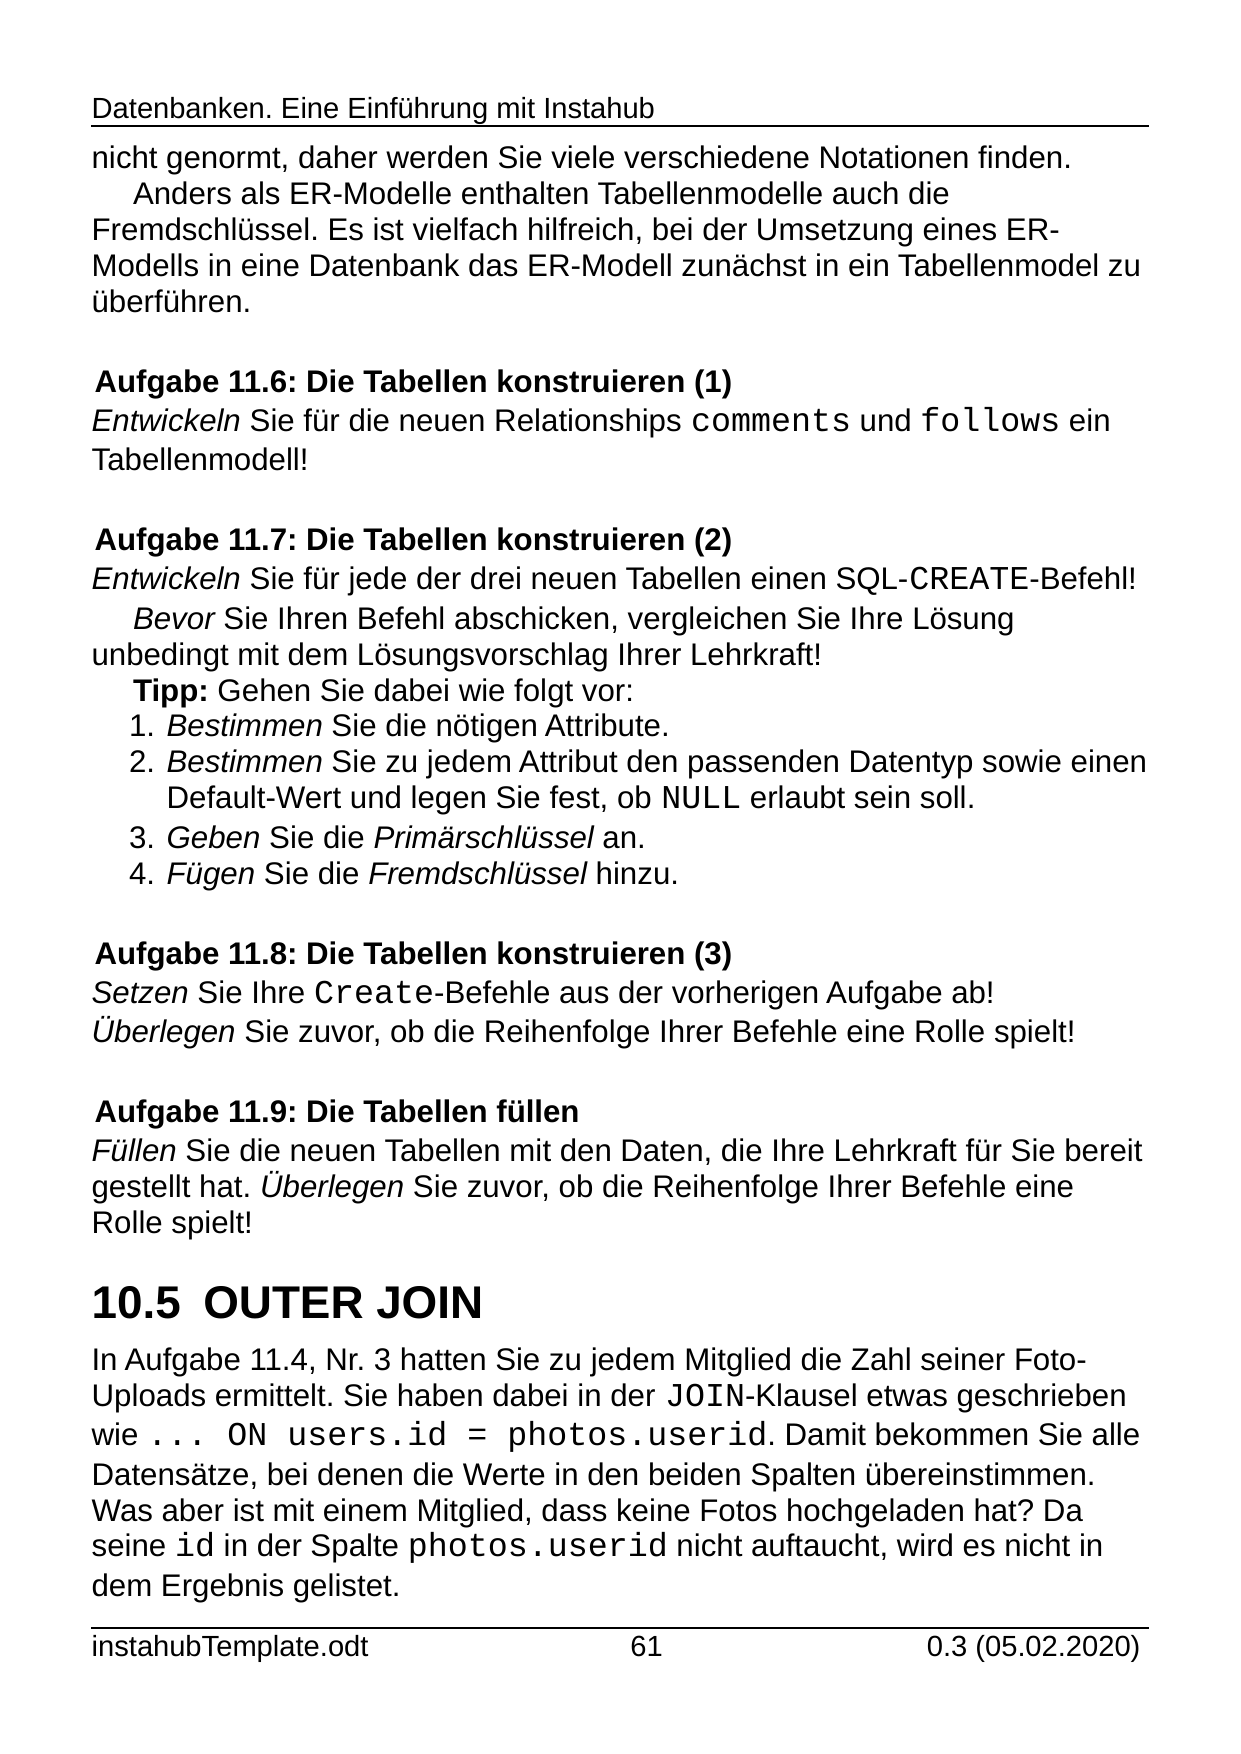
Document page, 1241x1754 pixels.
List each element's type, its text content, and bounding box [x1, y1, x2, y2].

text In Aufgabe 11.4, Nr. 3 hatten Sie zu jedem Mitglied die Zahl seiner Foto-Uploads ermittelt. Sie haben dabei in der JOIN-Klausel etwas geschrieben wie ... ON users.id = photos.userid. Damit bekommen Sie alle Datensätze, bei denen die Werte in den beiden Spalten übereinstimmen. Was aber ist mit einem Mitglied, dass keine Fotos hochgeladen hat? Da seine id in der Spalte photos.userid nicht auftaucht, wird es nicht in dem Ergebnis gelistet. [91, 1341, 1149, 1603]
text Füllen Sie die neuen Tabellen mit den Daten, die Ihre Lehrkraft für Sie bereit gestellt hat. Überlegen Sie zuvor, ob die Reihenfolge Ihrer Befehle eine Rolle spielt! [91, 1132, 1149, 1240]
text Entwickeln Sie für jede der drei neuen Tabellen einen SQL-CREATE-Befehl! [91, 560, 1149, 600]
text Setzen Sie Ihre Create-Befehle aus der vorherigen Aufgabe ab! Überlegen Sie zuvor, ob die Reihenfolge Ihrer Befehle eine Rolle spielt! [91, 974, 1149, 1049]
subtitle Aufgabe 11.7: Die Tabellen konstruieren (2) [91, 518, 1149, 560]
subtitle Aufgabe 11.6: Die Tabellen konstruieren (1) [91, 360, 1149, 402]
subtitle OUTER JOIN [91, 1276, 1149, 1328]
text Bevor Sie Ihren Befehl abschicken, vergleichen Sie Ihre Lösung unbedingt mit dem Lösungsvorschlag Ihrer Lehrkraft! [91, 600, 1149, 672]
subtitle Aufgabe 11.9: Die Tabellen füllen [91, 1091, 1149, 1132]
list Geben Sie die Primärschlüssel an. [129, 819, 1149, 855]
text Entwickeln Sie für die neuen Relationships comments und follows ein Tabellenmodell! [91, 402, 1149, 477]
text nicht genormt, daher werden Sie viele verschiedene Notationen finden. [91, 139, 1149, 175]
list Fügen Sie die Fremdschlüssel hinzu. [129, 855, 1149, 891]
subtitle Aufgabe 11.8: Die Tabellen konstruieren (3) [91, 932, 1149, 974]
text Tipp: Gehen Sie dabei wie folgt vor: [91, 672, 1149, 707]
text Anders als ER-Modelle enthalten Tabellenmodelle auch die Fremdschlüssel. Es ist vielfach hilfreich, bei der Umsetzung eines ER-Modells in eine Datenbank das ER-Modell zunächst in ein Tabellenmodel zu überführen. [91, 175, 1149, 318]
list Bestimmen Sie die nötigen Attribute. [129, 707, 1149, 743]
list Bestimmen Sie zu jedem Attribut den passenden Datentyp sowie einen Default-Wert und legen Sie fest, ob NULL erlaubt sein soll. [129, 743, 1149, 819]
